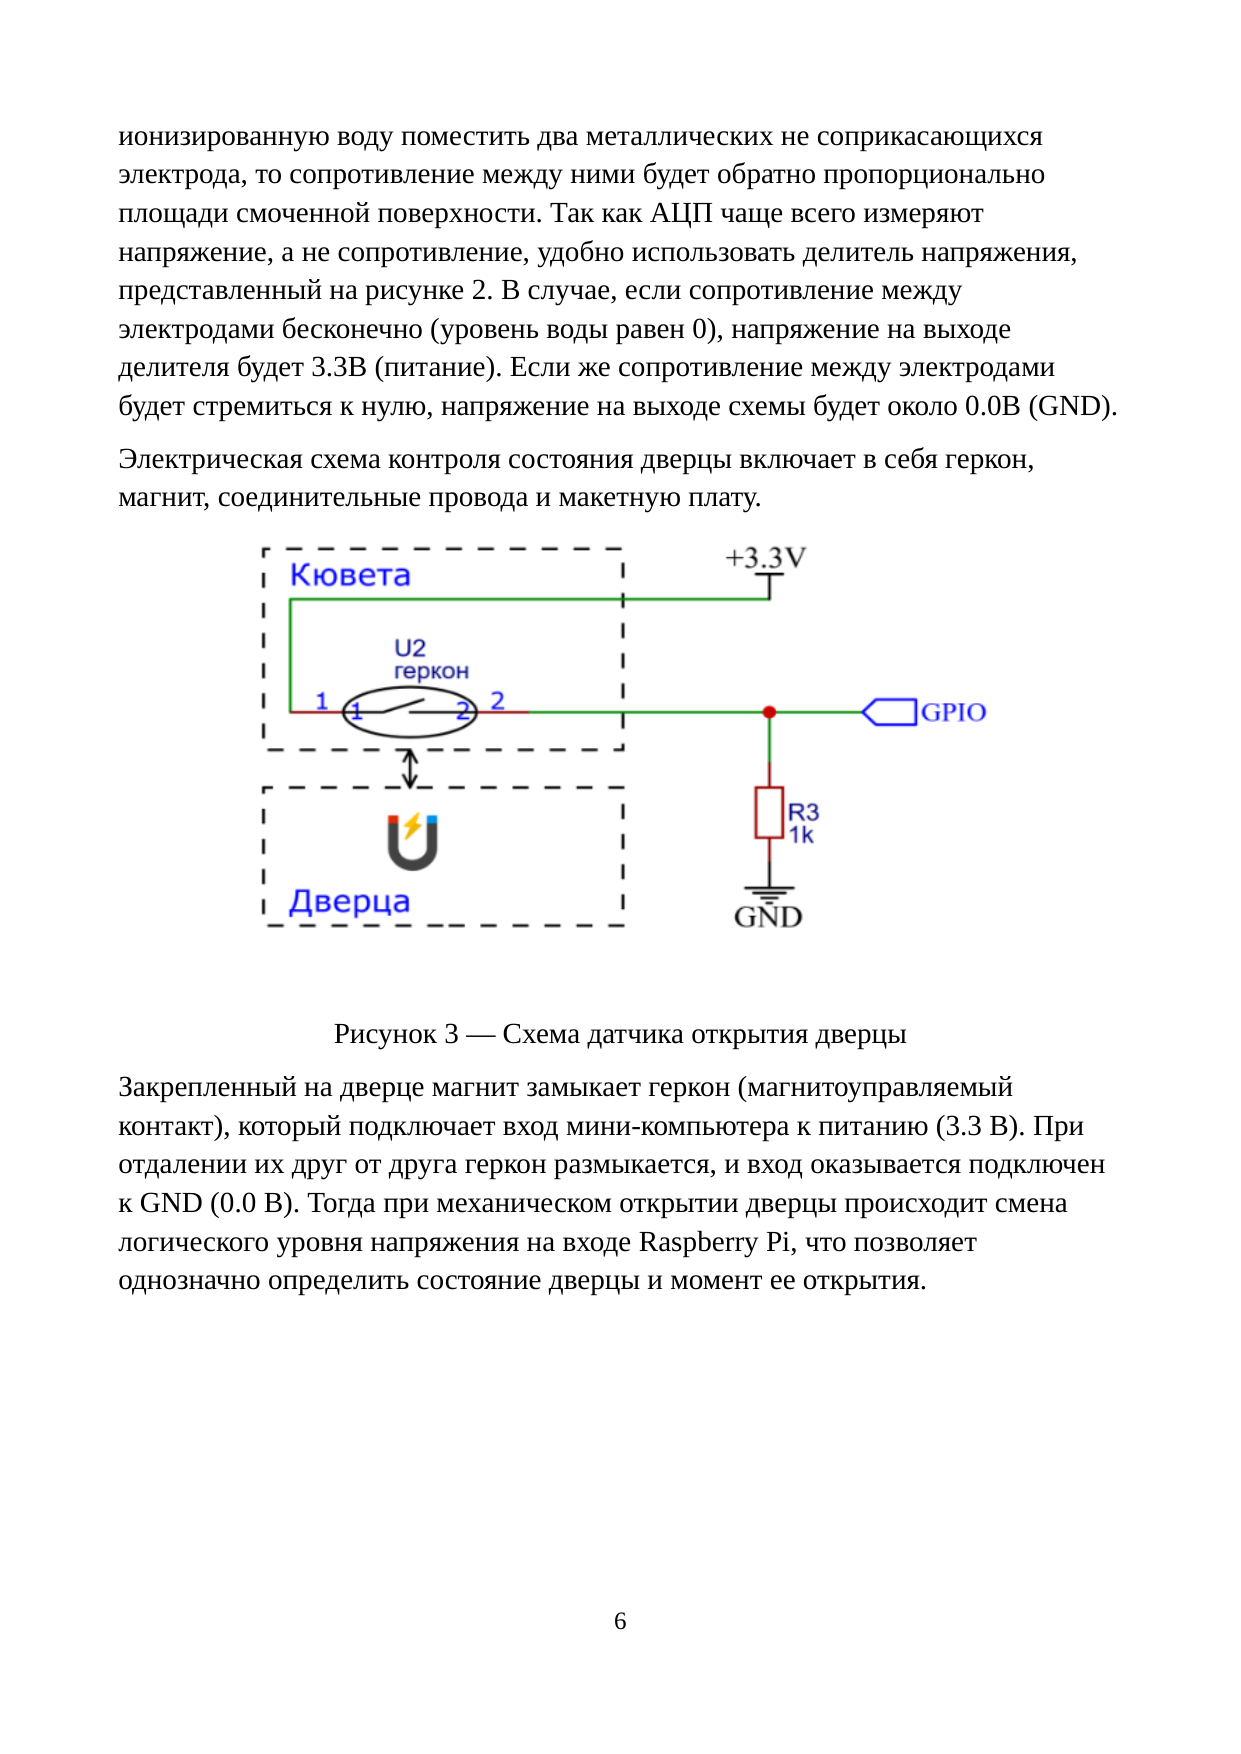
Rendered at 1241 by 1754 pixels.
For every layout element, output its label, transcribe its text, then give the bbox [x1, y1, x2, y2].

picture [248, 532, 993, 937]
text Закрепленный на дверце магнит замыкает геркон (магнитоуправляемый контакт), который подключает вход мини-компьютера к питанию (3.3 В). При отдалении их друг от друга геркон размыкается, и вход оказывается подключен к GND (0.0 В). Тогда при механическом открытии дверцы происходит смена логического уровня напряжения на входе Raspberry Pi, что позволяет однозначно определить состояние дверцы и момент ее открытия. [118, 1069, 1122, 1296]
text ионизированную воду поместить два металлических не соприкасающихся электрода, то сопротивление между ними будет обратно пропорционально площади смоченной поверхности. Так как АЦП чаще всего измеряют напряжение, а не сопротивление, удобно использовать делитель напряжения, представленный на рисунке 2. В случае, если сопротивление между электродами бесконечно (уровень воды равен 0), напряжение на выходе делителя будет 3.3В (питание). Если же сопротивление между электродами будет стремиться к нулю, напряжение на выходе схемы будет около 0.0В (GND). [118, 118, 1122, 421]
text Электрическая схема контроля состояния дверцы включает в себя геркон, магнит, соединительные провода и макетную плату. [118, 441, 1122, 513]
text Рисунок 3 — Схема датчика открытия дверцы [118, 1016, 1122, 1050]
